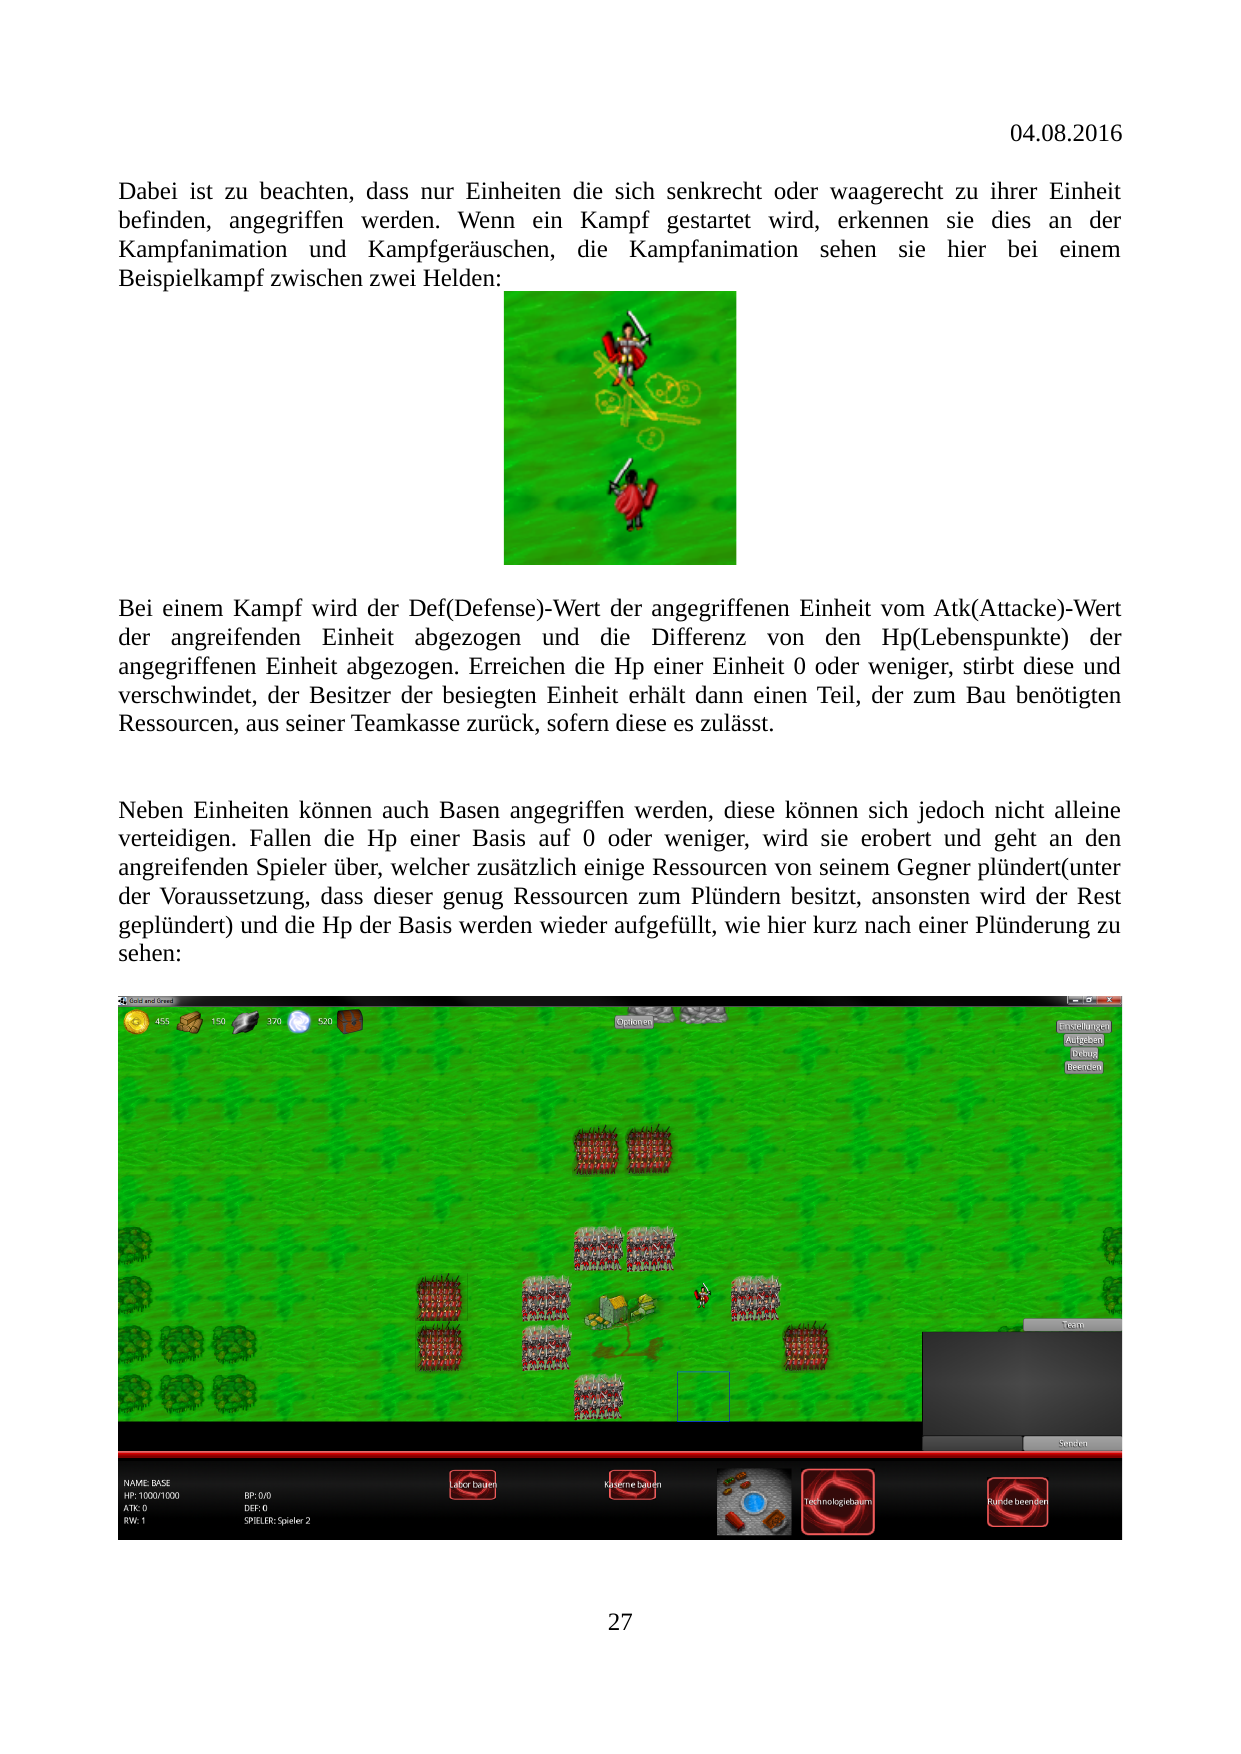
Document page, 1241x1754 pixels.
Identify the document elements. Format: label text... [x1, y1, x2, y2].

text Dabei ist zu beachten, dass nur Einheiten die sich senkrecht oder waagerecht zu ihrer Einheit befinden, angegriffen werden. Wenn ein Kampf gestartet wird, erkennen sie dies an der Kampfanimation und Kampfgeräuschen, die Kampfanimation sehen sie hier bei einem Beispielkampf zwischen zwei Helden: [118, 176, 1122, 291]
picture [503, 291, 737, 565]
text Neben Einheiten können auch Basen angegriffen werden, diese können sich jedoch nicht alleine verteidigen. Fallen die Hp einer Basis auf 0 oder weniger, wird sie erobert und geht an den angreifenden Spieler über, welcher zusätzlich einige Ressourcen von seinem Gegner plündert(unter der Voraussetzung, dass dieser genug Ressourcen zum Plündern besitzt, ansonsten wird der Rest geplündert) und die Hp der Basis werden wieder aufgefüllt, wie hier kurz nach einer Plünderung zu sehen: [118, 795, 1122, 967]
picture [118, 996, 1123, 1540]
text Bei einem Kampf wird der Def(Defense)-Wert der angegriffenen Einheit vom Atk(Attacke)-Wert der angreifenden Einheit abgezogen und die Differenz von den Hp(Lebenspunkte) der angegriffenen Einheit abgezogen. Erreichen die Hp einer Einheit 0 oder weniger, stirbt diese und verschwindet, der Besitzer der besiegten Einheit erhält dann einen Teil, der zum Bau benötigten Ressourcen, aus seiner Teamkasse zurück, sofern diese es zulässt. [118, 593, 1122, 737]
